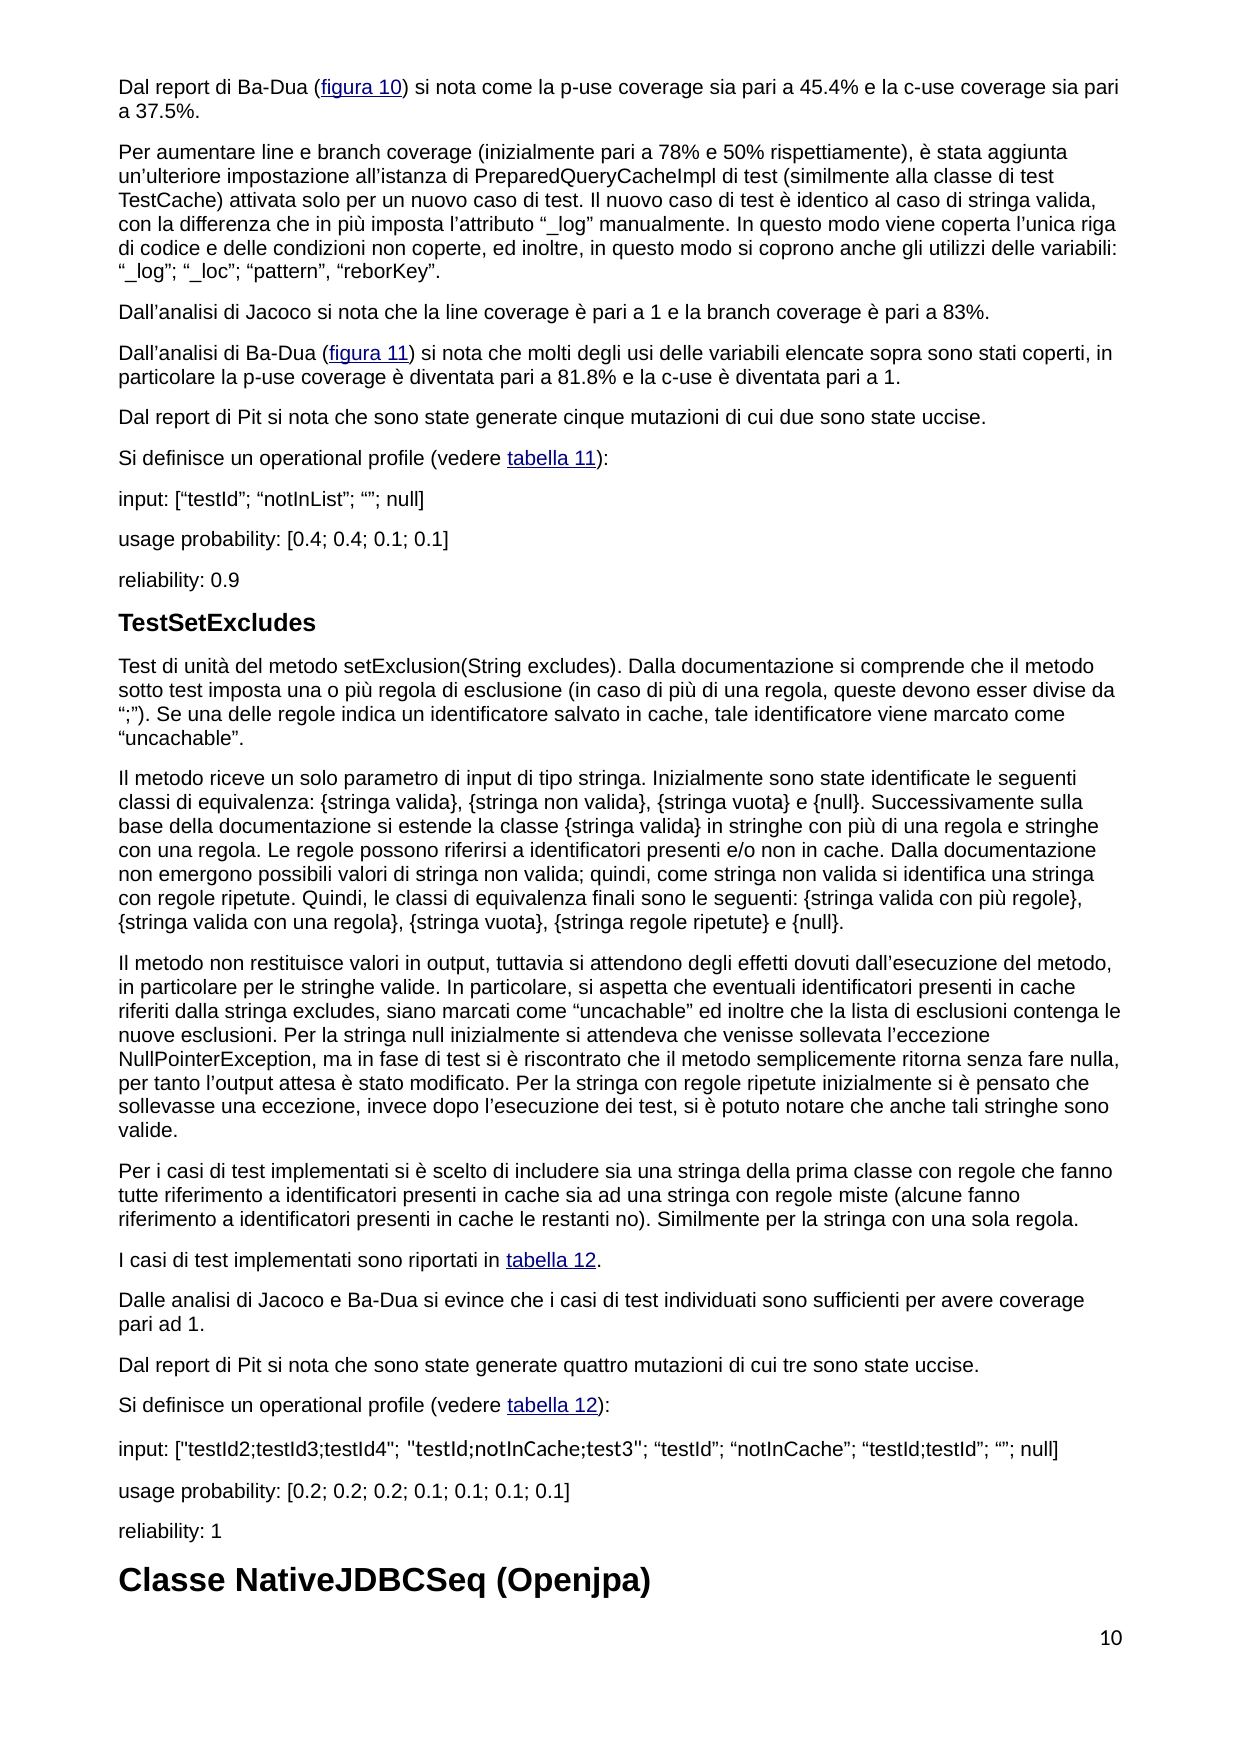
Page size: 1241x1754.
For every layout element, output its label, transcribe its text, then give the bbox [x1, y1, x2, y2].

text Classe NativeJDBCSeq (Openjpa) [118, 1560, 1122, 1598]
text Dal report di Pit si nota che sono state generate quattro mutazioni di cui tre sono state uccise. [118, 1353, 1122, 1377]
text usage probability: [0.2; 0.2; 0.2; 0.1; 0.1; 0.1; 0.1] [118, 1479, 1122, 1503]
text Per aumentare line e branch coverage (inizialmente pari a 78% e 50% rispettiamente), è stata aggiunta un’ulteriore impostazione all’istanza di PreparedQueryCacheImpl di test (similmente alla classe di test TestCache) attivata solo per un nuovo caso di test. Il nuovo caso di test è identico al caso di stringa valida, con la differenza che in più imposta l’attributo “_log” manualmente. In questo modo viene coperta l’unica riga di codice e delle condizioni non coperte, ed inoltre, in questo modo si coprono anche gli utilizzi delle variabili: “_log”; “_loc”; “pattern”, “reborKey”. [118, 139, 1122, 283]
text Per i casi di test implementati si è scelto di includere sia una stringa della prima classe con regole che fanno tutte riferimento a identificatori presenti in cache sia ad una stringa con regole miste (alcune fanno riferimento a identificatori presenti in cache le restanti no). Similmente per la stringa con una sola regola. [118, 1159, 1122, 1231]
text Dalle analisi di Jacoco e Ba-Dua si evince che i casi di test individuati sono sufficienti per avere coverage pari ad 1. [118, 1288, 1122, 1336]
text reliability: 0.9 [118, 568, 1122, 592]
text Il metodo non restituisce valori in output, tuttavia si attendono degli effetti dovuti dall’esecuzione del metodo, in particolare per le stringhe valide. In particolare, si aspetta che eventuali identificatori presenti in cache riferiti dalla stringa excludes, siano marcati come “uncachable” ed inoltre che la lista di esclusioni contenga le nuove esclusioni. Per la stringa null inizialmente si attendeva che venisse sollevata l’eccezione NullPointerException, ma in fase di test si è riscontrato che il metodo semplicemente ritorna senza fare nulla, per tanto l’output attesa è stato modificato. Per la stringa con regole ripetute inizialmente si è pensato che sollevasse una eccezione, invece dopo l’esecuzione dei test, si è potuto notare che anche tali stringhe sono valide. [118, 951, 1122, 1142]
text reliability: 1 [118, 1519, 1122, 1543]
text Il metodo riceve un solo parametro di input di tipo stringa. Inizialmente sono state identificate le seguenti classi di equivalenza: {stringa valida}, {stringa non valida}, {stringa vuota} e {null}. Successivamente sulla base della documentazione si estende la classe {stringa valida} in stringhe con più di una regola e stringhe con una regola. Le regole possono riferirsi a identificatori presenti e/o non in cache. Dalla documentazione non emergono possibili valori di stringa non valida; quindi, come stringa non valida si identifica una stringa con regole ripetute. Quindi, le classi di equivalenza finali sono le seguenti: {stringa valida con più regole}, {stringa valida con una regola}, {stringa vuota}, {stringa regole ripetute} e {null}. [118, 766, 1122, 934]
text input: [“testId”; “notInList”; “”; null] [118, 486, 1122, 510]
text Dall’analisi di Ba-Dua (figura 11) si nota che molti degli usi delle variabili elencate sopra sono stati coperti, in particolare la p-use coverage è diventata pari a 81.8% e la c-use è diventata pari a 1. [118, 341, 1122, 388]
text Si definisce un operational profile (vedere tabella 11): [118, 446, 1122, 470]
text I casi di test implementati sono riportati in tabella 12. [118, 1247, 1122, 1271]
text TestSetExcludes [118, 608, 1122, 637]
text Si definisce un operational profile (vedere tabella 12): [118, 1393, 1122, 1417]
text usage probability: [0.4; 0.4; 0.1; 0.1] [118, 527, 1122, 551]
text Dal report di Ba-Dua (figura 10) si nota come la p-use coverage sia pari a 45.4% e la c-use coverage sia pari a 37.5%. [118, 75, 1122, 123]
text Dall’analisi di Jacoco si nota che la line coverage è pari a 1 e la branch coverage è pari a 83%. [118, 300, 1122, 324]
text input: ["testId2;testId3;testId4"; "testId;notInCache;test3"; “testId”; “notInCache”; “testId;testId”; “”; null] [118, 1434, 1122, 1462]
text Test di unità del metodo setExclusion(String excludes). Dalla documentazione si comprende che il metodo sotto test imposta una o più regola di esclusione (in caso di più di una regola, queste devono esser divise da “;”). Se una delle regole indica un identificatore salvato in cache, tale identificatore viene marcato come “uncachable”. [118, 654, 1122, 749]
text Dal report di Pit si nota che sono state generate cinque mutazioni di cui due sono state uccise. [118, 405, 1122, 429]
